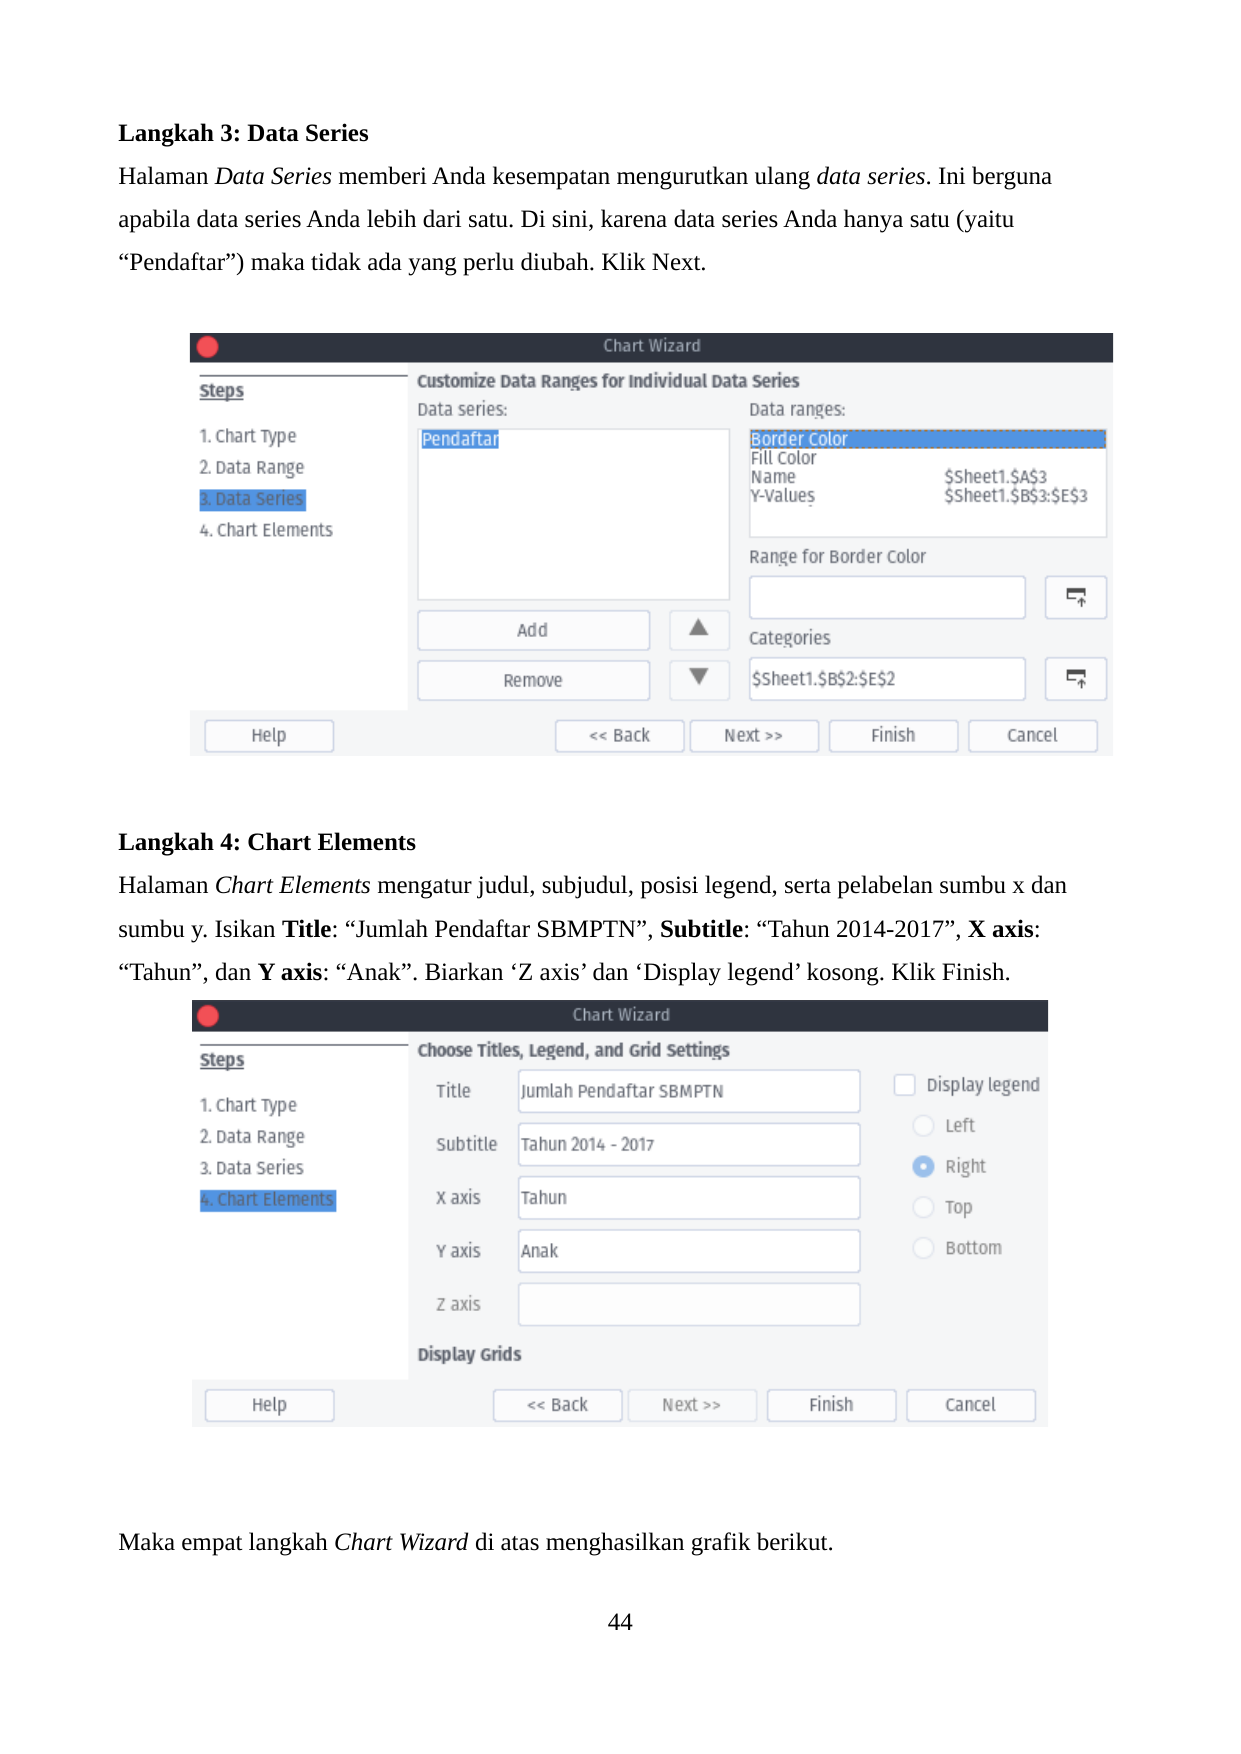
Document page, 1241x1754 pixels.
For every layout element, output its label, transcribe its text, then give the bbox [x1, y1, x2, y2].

text Langkah 4: Chart Elements [118, 827, 1122, 856]
text Maka empat langkah Chart Wizard di atas menghasilkan grafik berikut. [118, 1527, 1122, 1556]
text Halaman Chart Elements mengatur judul, subjudul, posisi legend, serta pelabelan sumbu x dan sumbu y. Isikan Title: “Jumlah Pendaftar SBMPTN”, Subtitle: “Tahun 2014-2017”, X axis: “Tahun”, dan Y axis: “Anak”. Biarkan ‘Z axis’ dan ‘Display legend’ kosong. Klik Finish. [118, 871, 1122, 986]
text Halaman Data Series memberi Anda kesempatan mengurutkan ulang data series. Ini berguna apabila data series Anda lebih dari satu. Di sini, karena data series Anda hanya satu (yaitu “Pendaftar”) maka tidak ada yang perlu diubah. Klik Next. [118, 161, 1122, 276]
picture [192, 1000, 1049, 1427]
text Langkah 3: Data Series [118, 118, 1122, 147]
picture [189, 333, 1114, 756]
